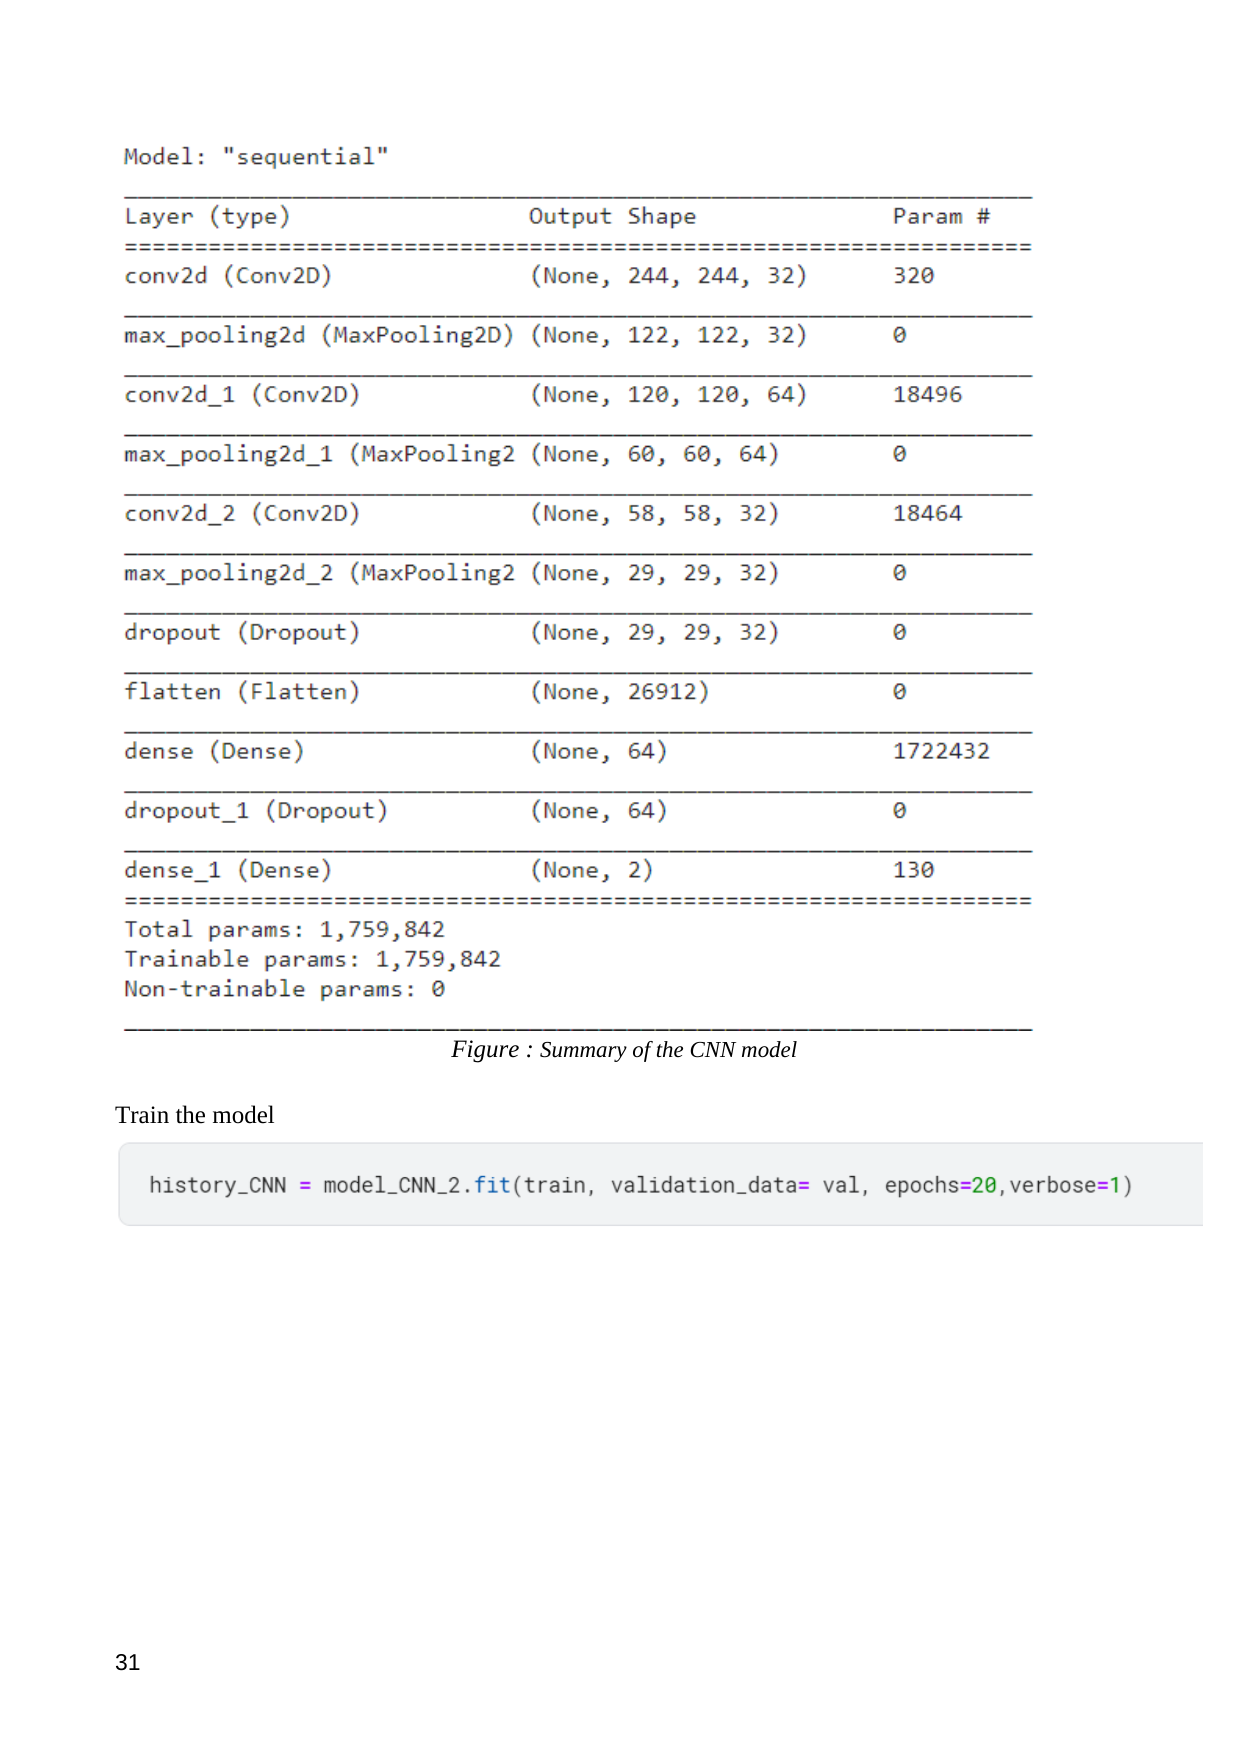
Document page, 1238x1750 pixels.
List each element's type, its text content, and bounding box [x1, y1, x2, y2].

picture [115, 1133, 1203, 1232]
text Figure : Summary of the CNN model [115, 1034, 1133, 1063]
text Train the model [115, 1100, 1133, 1129]
picture [115, 141, 1054, 1031]
